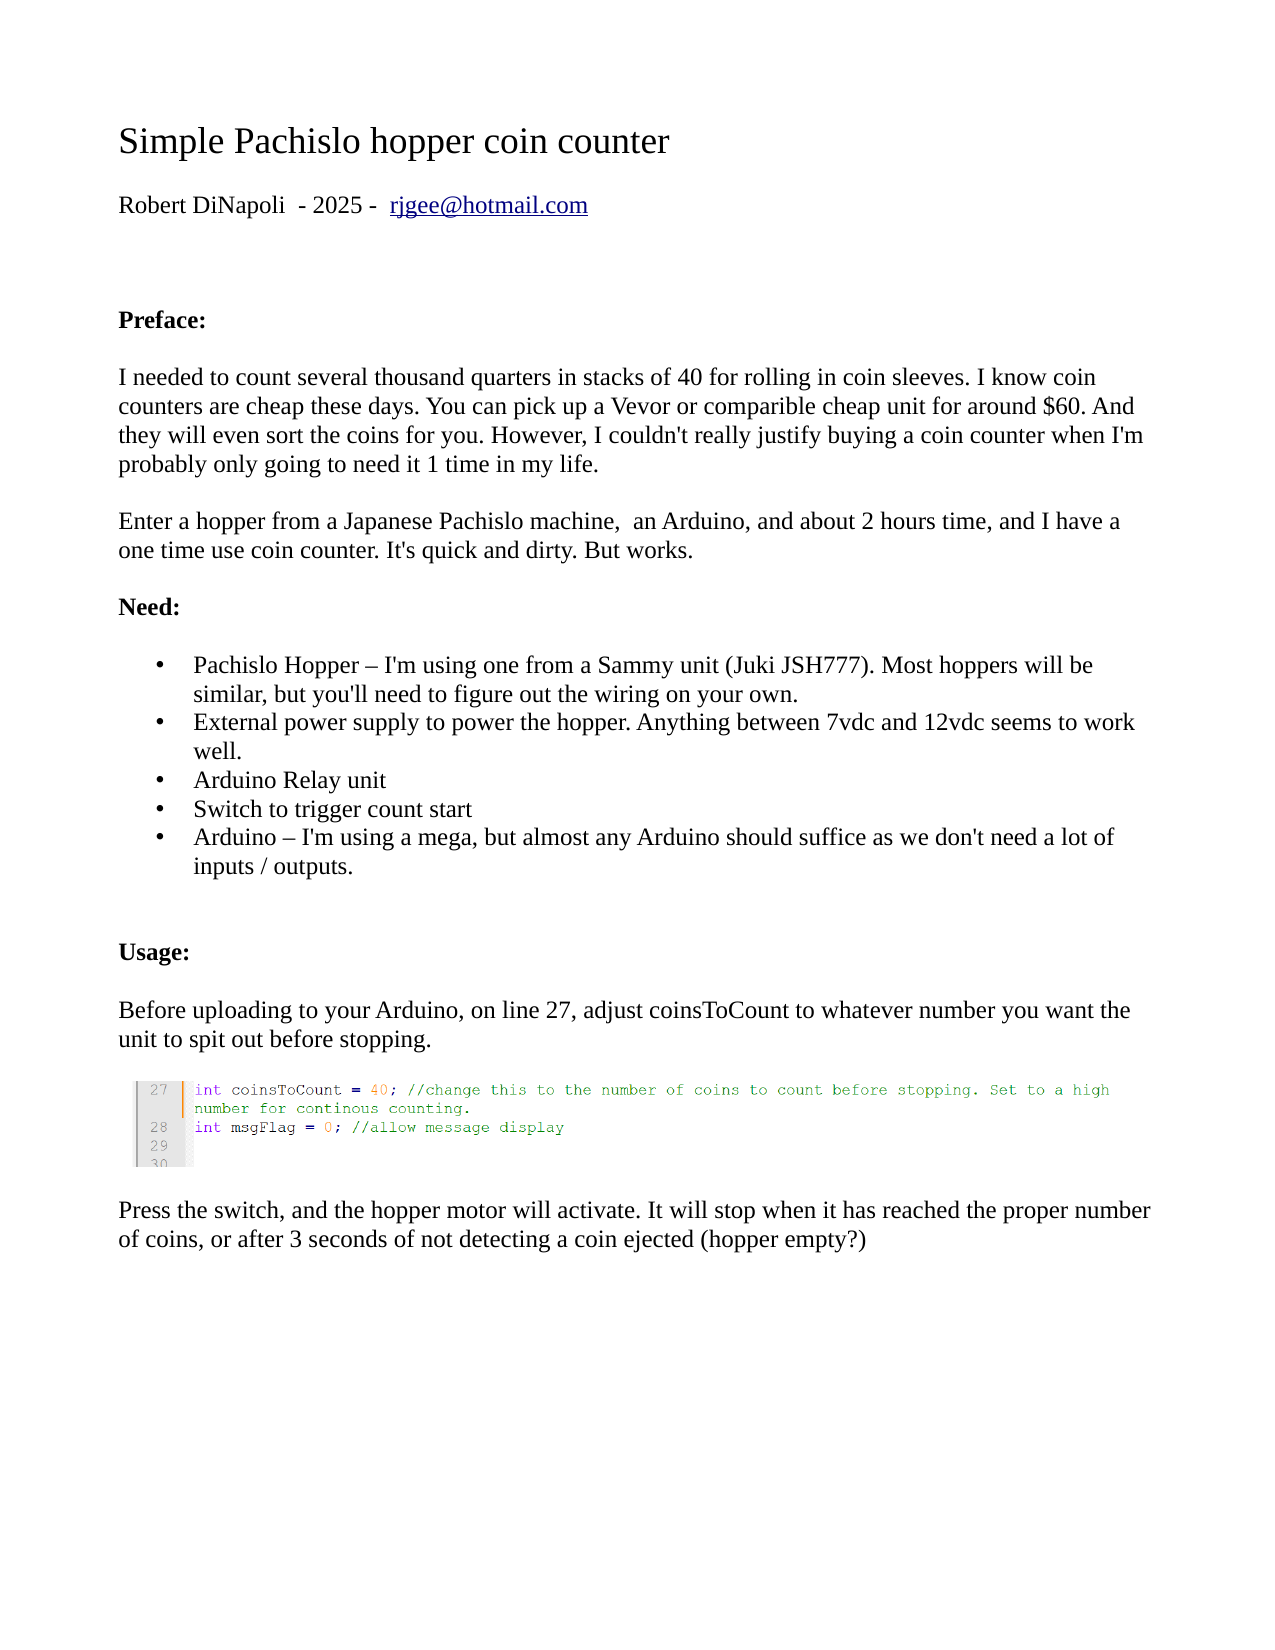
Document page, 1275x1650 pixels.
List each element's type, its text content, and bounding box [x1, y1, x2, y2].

list Arduino – I'm using a mega, but almost any Arduino should suffice as we don't need a lot of inputs / outputs. [156, 822, 1157, 880]
text I needed to count several thousand quarters in stacks of 40 for rolling in coin sleeves. I know coin counters are cheap these days. You can pick up a Vevor or comparible cheap unit for around $60. And they will even sort the coins for you. However, I couldn't really justify buying a coin counter when I'm probably only going to need it 1 time in my life. [118, 362, 1157, 477]
text Robert DiNapoli - 2025 - rjgee@hotmail.com [118, 190, 1157, 219]
text Usage: [118, 937, 1157, 966]
list External power supply to power the hopper. Anything between 7vdc and 12vdc seems to work well. [156, 707, 1157, 765]
text Enter a hopper from a Japanese Pachislo machine, an Arduino, and about 2 hours time, and I have a one time use coin counter. It's quick and dirty. But works. [118, 506, 1157, 564]
text Before uploading to your Arduino, on line 27, adjust coinsToCount to whatever number you want the unit to spit out before stopping. [118, 995, 1157, 1052]
text Simple Pachislo hopper coin counter [118, 118, 1157, 161]
text Press the switch, and the hopper motor will activate. It will stop when it has reached the proper number of coins, or after 3 seconds of not detecting a coin ejected (hopper empty?) [118, 1195, 1157, 1252]
list Pachislo Hopper – I'm using one from a Sammy unit (Juki JSH777). Most hoppers will be similar, but you'll need to figure out the wiring on your own. [156, 650, 1157, 707]
list Arduino Relay unit [156, 765, 1157, 794]
list Switch to trigger count start [156, 794, 1157, 822]
picture [118, 1081, 1157, 1167]
text Preface: [118, 305, 1157, 334]
text Need: [118, 592, 1157, 621]
